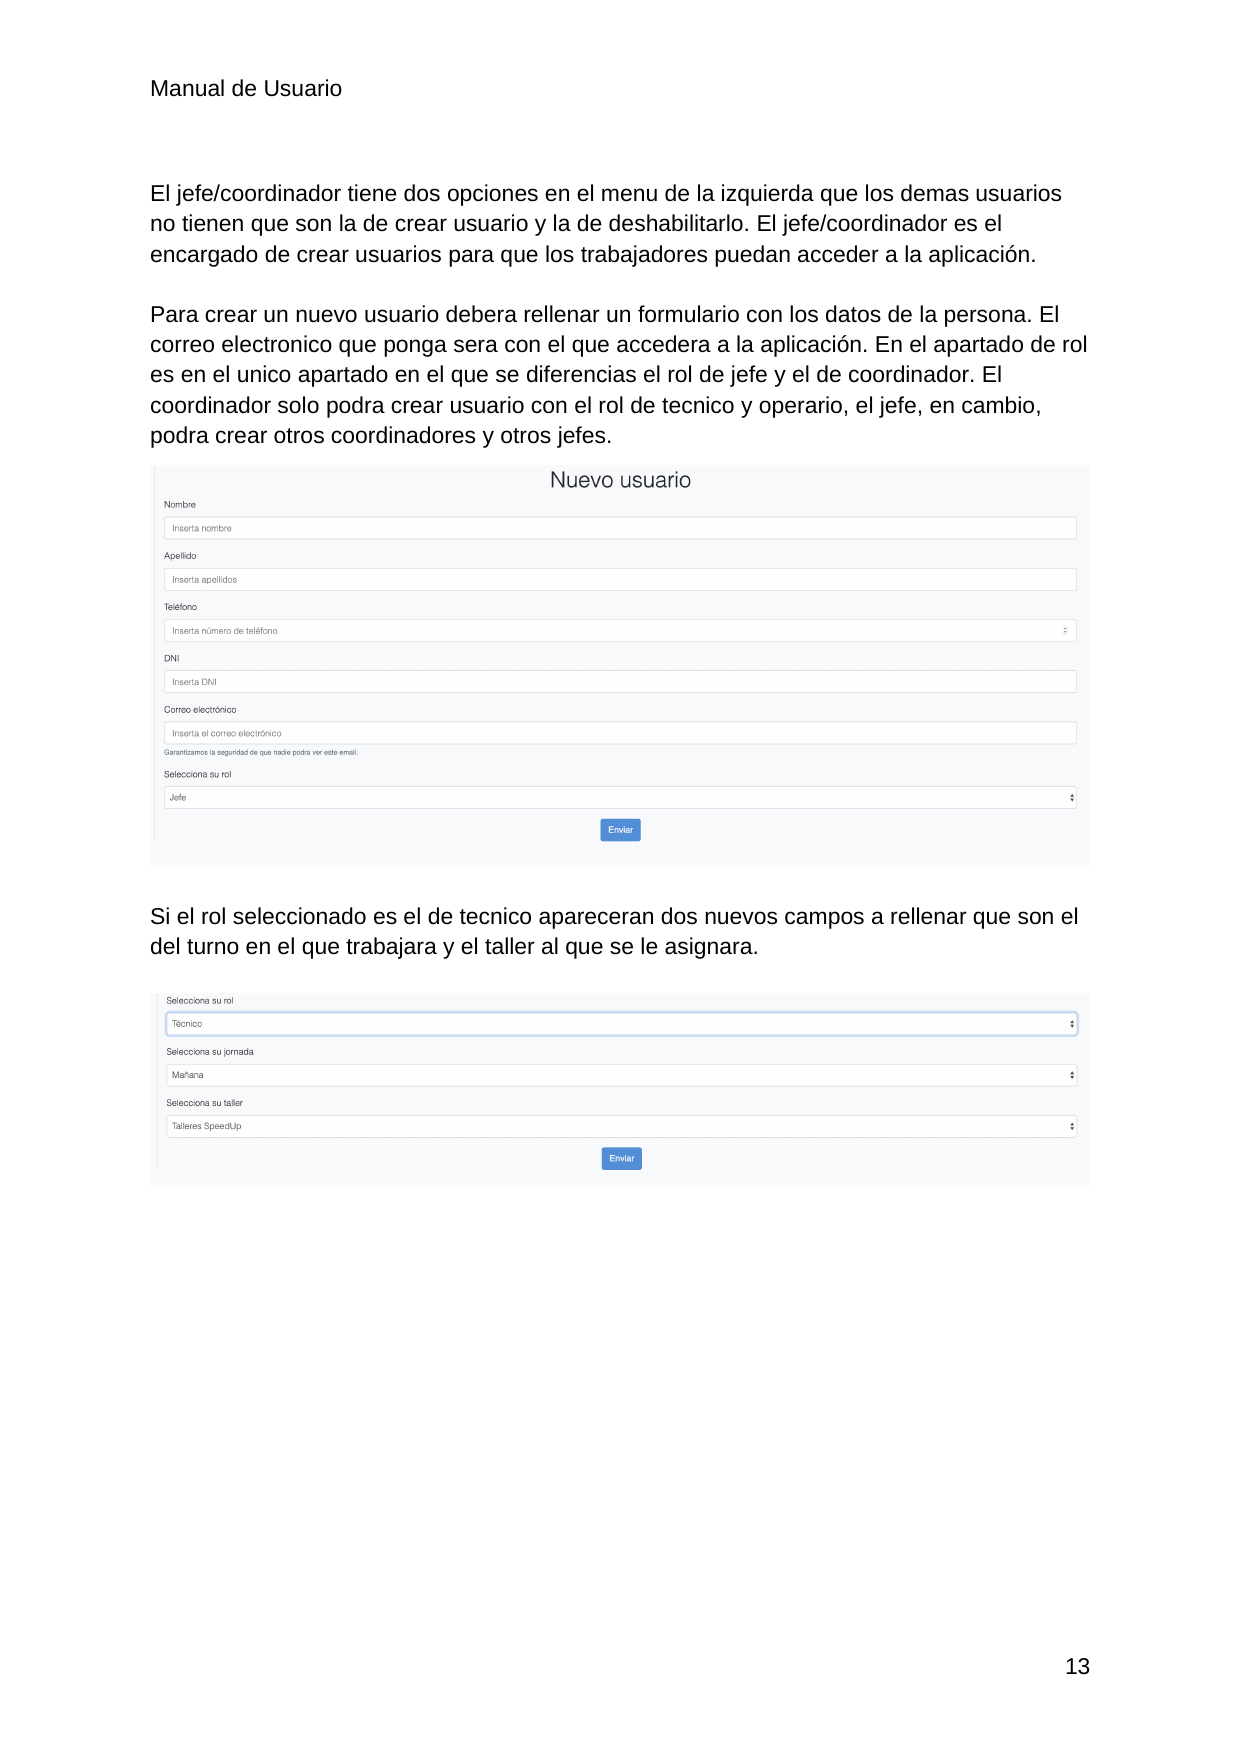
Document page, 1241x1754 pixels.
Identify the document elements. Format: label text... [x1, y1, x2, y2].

text Para crear un nuevo usuario debera rellenar un formulario con los datos de la persona. El correo electronico que ponga sera con el que accedera a la aplicación. En el apartado de rol es en el unico apartado en el que se diferencias el rol de jefe y el de coordinador. El coordinador solo podra crear usuario con el rol de tecnico y operario, el jefe, en cambio, podra crear otros coordinadores y otros jefes. [150, 301, 1090, 448]
picture [150, 465, 1091, 865]
picture [150, 993, 1091, 1185]
text El jefe/coordinador tiene dos opciones en el menu de la izquierda que los demas usuarios no tienen que son la de crear usuario y la de deshabilitarlo. El jefe/coordinador es el encargado de crear usuarios para que los trabajadores puedan acceder a la aplicación. [150, 180, 1090, 267]
text Si el rol seleccionado es el de tecnico apareceran dos nuevos campos a rellenar que son el del turno en el que trabajara y el taller al que se le asignara. [150, 903, 1090, 959]
